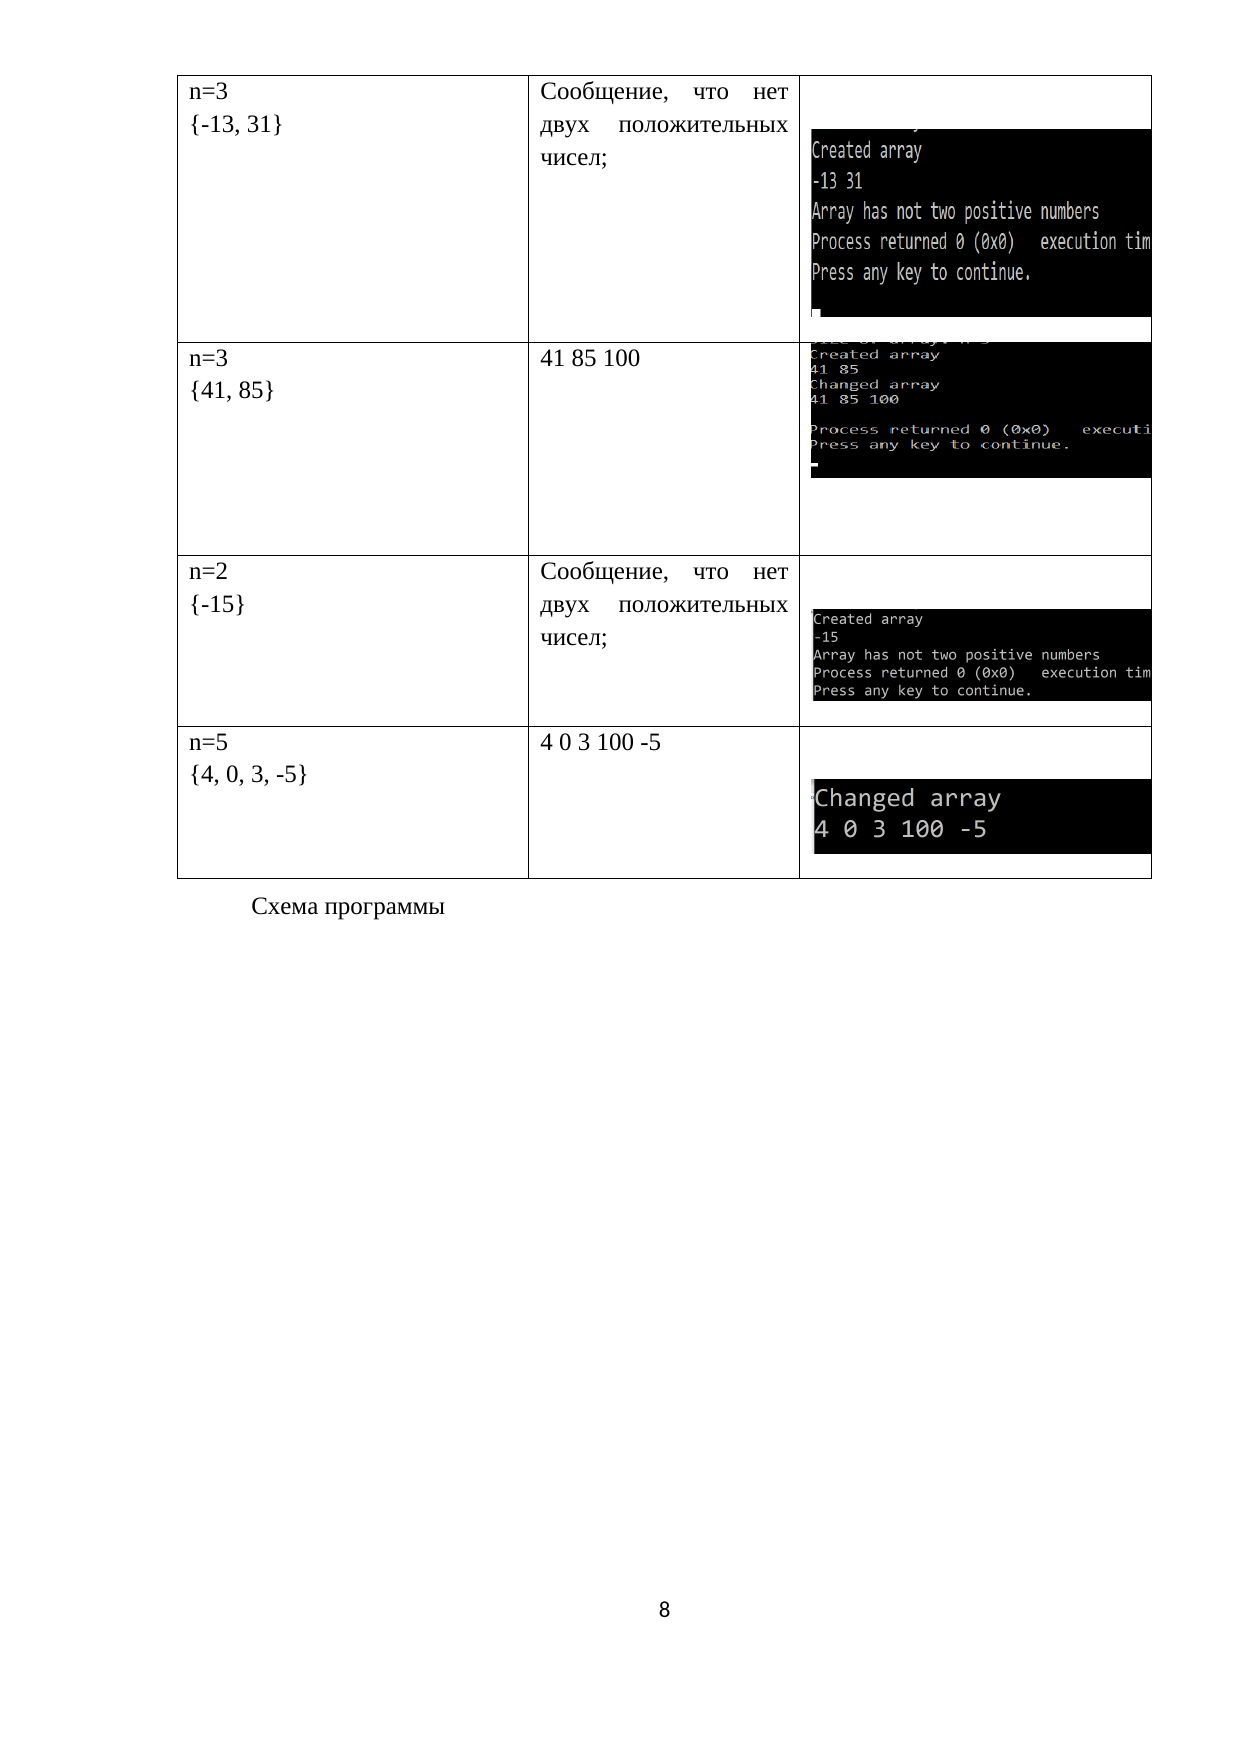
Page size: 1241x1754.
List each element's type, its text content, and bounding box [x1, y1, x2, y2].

table_cell [800, 343, 1151, 555]
table_cell [800, 727, 1151, 878]
table_cell n=5 {4, 0, 3, -5} [178, 727, 528, 878]
table_cell n=3 {-13, 31} [178, 76, 528, 342]
table_cell [800, 556, 1151, 726]
table_cell n=2 {-15} [178, 556, 528, 726]
table_cell n=3 {41, 85} [178, 343, 528, 555]
text Схема программы [177, 891, 1152, 920]
table_cell 4 0 3 100 -5 [529, 727, 799, 878]
table_cell Сообщение, что нет двух положительных чисел; [529, 76, 799, 342]
table_cell 41 85 100 [529, 343, 799, 555]
table_cell Сообщение, что нет двух положительных чисел; [529, 556, 799, 726]
table_cell [800, 76, 1151, 342]
